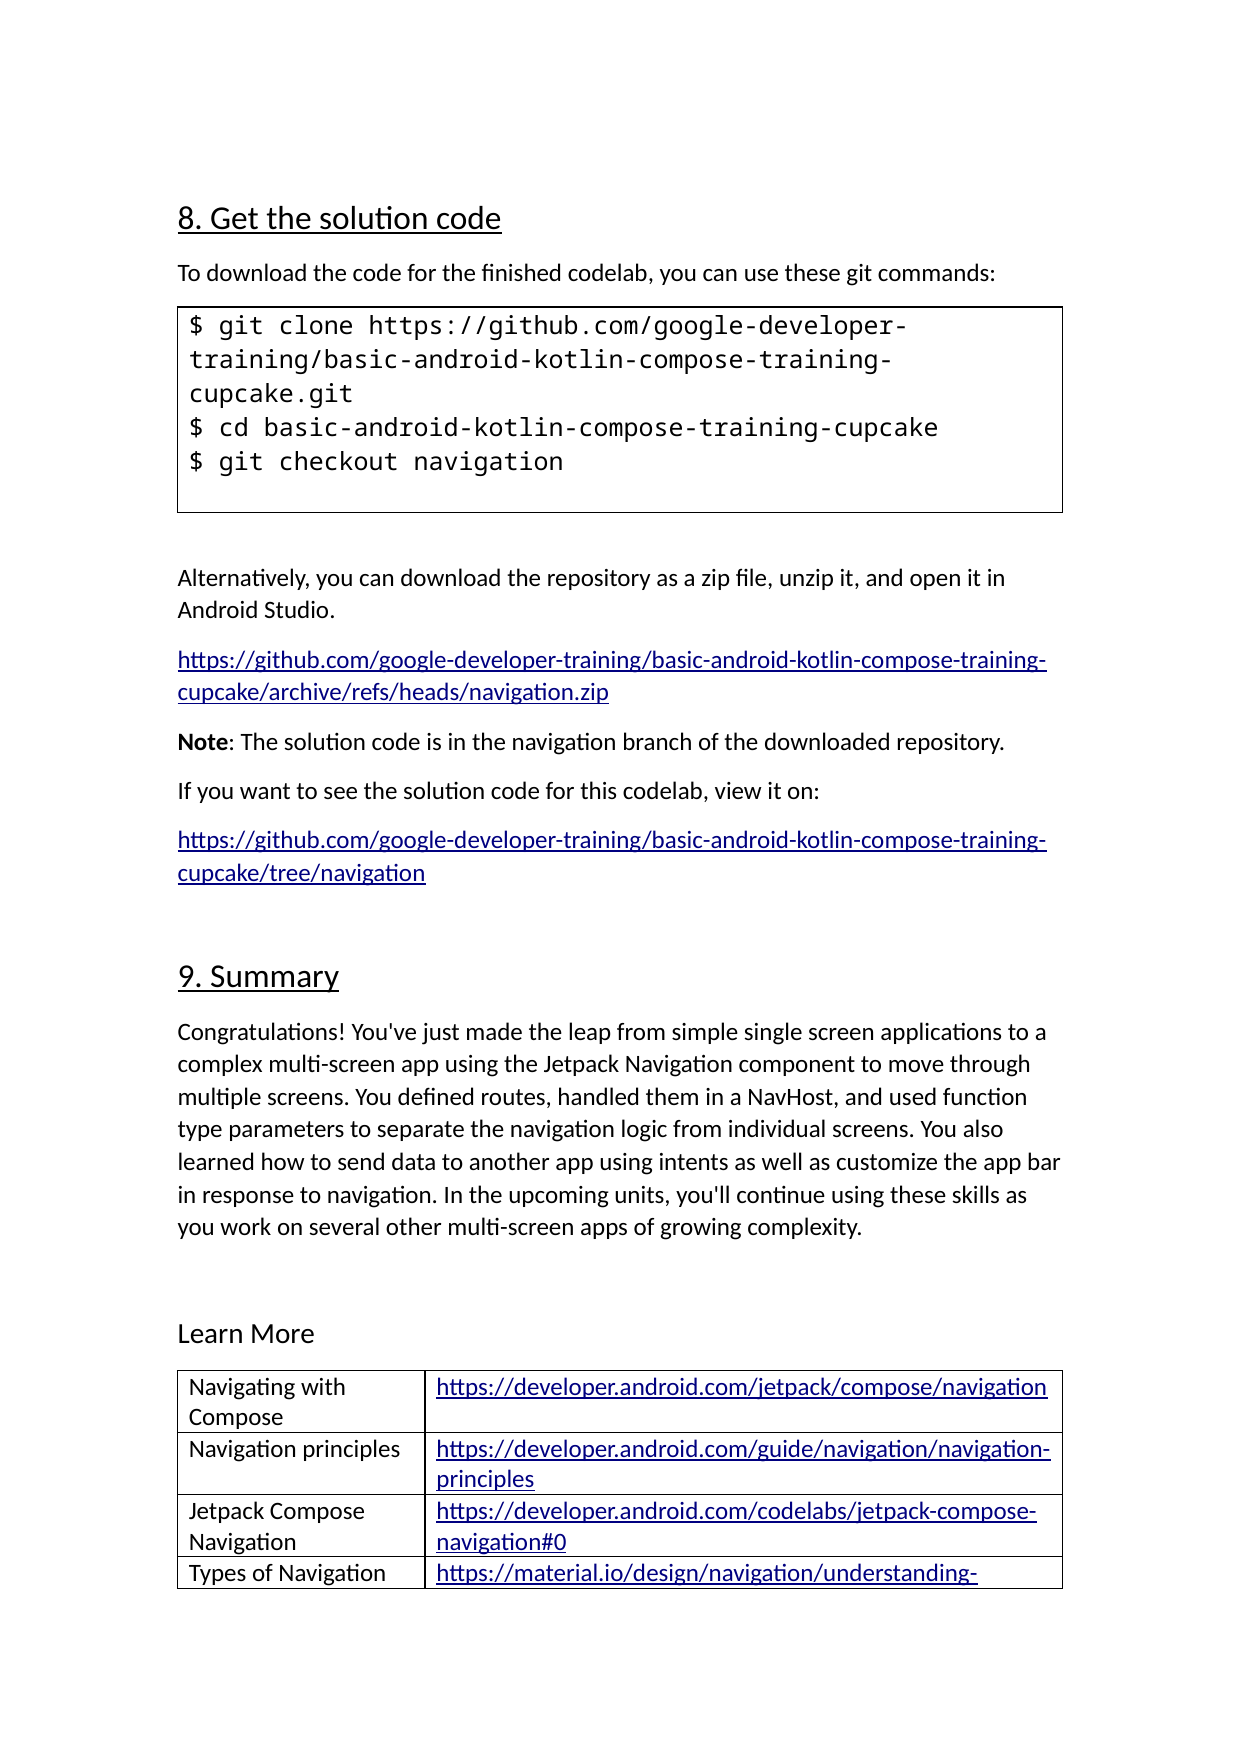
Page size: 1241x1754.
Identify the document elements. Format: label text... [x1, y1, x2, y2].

table_cell Jetpack Compose Navigation [178, 1495, 424, 1556]
text https://github.com/google-developer-training/basic-android-kotlin-compose-training-cupcake/archive/refs/heads/navigation.zip [177, 644, 1063, 707]
table_header Navigating with Compose [178, 1371, 424, 1432]
text 8. Get the solution code [177, 197, 1063, 238]
table_cell https://developer.android.com/guide/navigation/navigation-principles [426, 1433, 1062, 1494]
table_cell Navigation principles [178, 1433, 424, 1494]
text https://github.com/google-developer-training/basic-android-kotlin-compose-training-cupcake/tree/navigation [177, 824, 1063, 887]
text Alternatively, you can download the repository as a zip file, unzip it, and open it in Android Studio. [177, 562, 1063, 625]
table_header $ git clone https://github.com/google-developer-training/basic-android-kotlin-compose-training-cupcake.git $ cd basic-android-kotlin-compose-training-cupcake $ git checkout navigation [178, 308, 1062, 512]
text If you want to see the solution code for this codelab, view it on: [177, 775, 1063, 806]
text Congratulations! You've just made the leap from simple single screen applications to a complex multi-screen app using the Jetpack Navigation component to move through multiple screens. You defined routes, handled them in a NavHost, and used function type parameters to separate the navigation logic from individual screens. You also learned how to send data to another app using intents as well as customize the app bar in response to navigation. In the upcoming units, you'll continue using these skills as you work on several other multi-screen apps of growing complexity. [177, 1016, 1063, 1242]
table_cell https://developer.android.com/codelabs/jetpack-compose-navigation#0 [426, 1495, 1062, 1556]
text 9. Summary [177, 956, 1063, 996]
text Learn More [177, 1315, 1063, 1351]
text To download the code for the finished codelab, you can use these git commands: [177, 257, 1063, 288]
table_cell Types of Navigation [178, 1557, 424, 1588]
table_header https://developer.android.com/jetpack/compose/navigation [426, 1371, 1062, 1432]
table_cell https://material.io/design/navigation/understanding- [426, 1557, 1062, 1588]
text Note: The solution code is in the navigation branch of the downloaded repository. [177, 726, 1063, 756]
